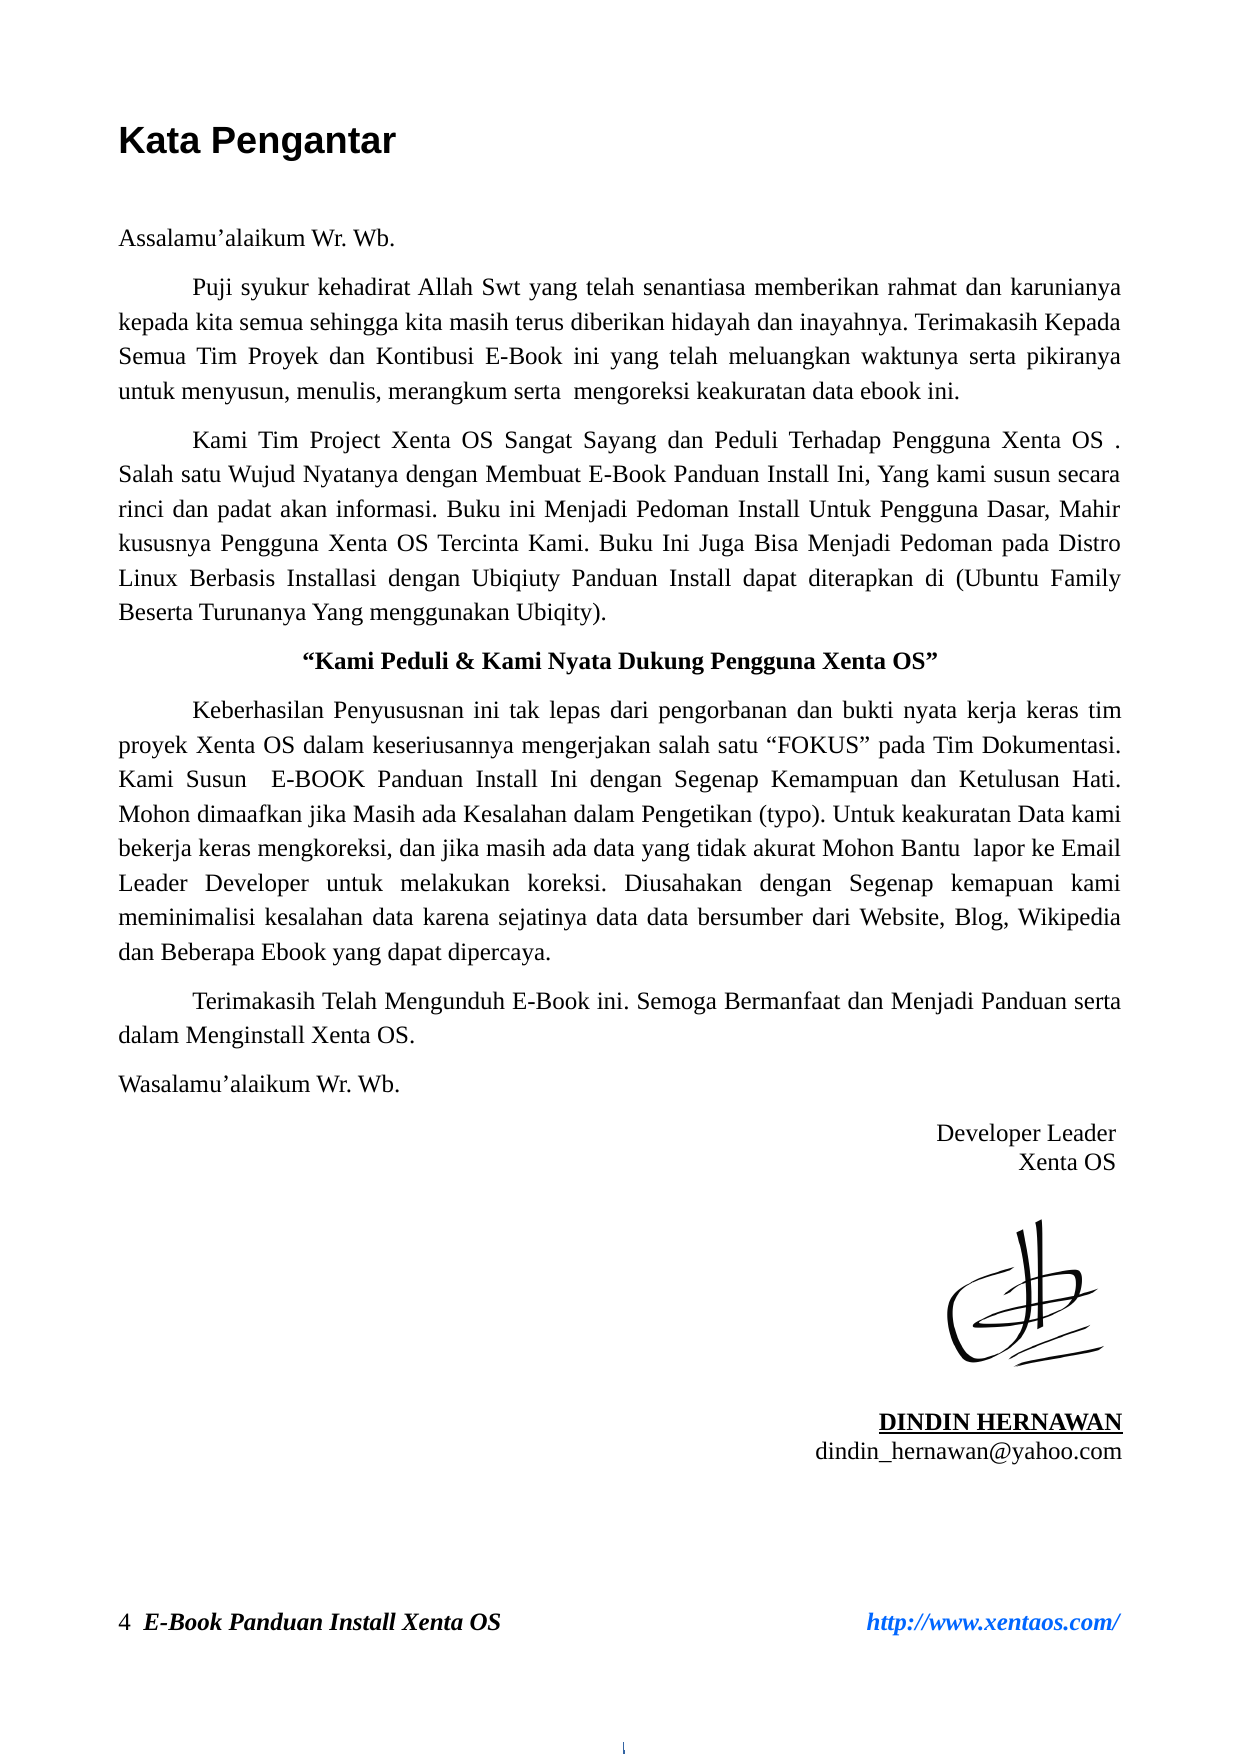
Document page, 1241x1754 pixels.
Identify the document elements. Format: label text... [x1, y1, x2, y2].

text Kami Tim Project Xenta OS Sangat Sayang dan Peduli Terhadap Pengguna Xenta OS . Salah satu Wujud Nyatanya dengan Membuat E-Book Panduan Install Ini, Yang kami susun secara rinci dan padat akan informasi. Buku ini Menjadi Pedoman Install Untuk Pengguna Dasar, Mahir kususnya Pengguna Xenta OS Tercinta Kami. Buku Ini Juga Bisa Menjadi Pedoman pada Distro Linux Berbasis Installasi dengan Ubiqiuty Panduan Install dapat diterapkan di (Ubuntu Family Beserta Turunanya Yang menggunakan Ubiqity). [118, 425, 1122, 626]
text DINDIN HERNAWAN [118, 1407, 1122, 1436]
text Puji syukur kehadirat Allah Swt yang telah senantiasa memberikan rahmat dan karunianya kepada kita semua sehingga kita masih terus diberikan hidayah dan inayahnya. Terimakasih Kepada Semua Tim Proyek dan Kontibusi E-Book ini yang telah meluangkan waktunya serta pikiranya untuk menyusun, menulis, merangkum serta mengoreksi keakuratan data ebook ini. [118, 272, 1122, 404]
text Keberhasilan Penyususnan ini tak lepas dari pengorbanan dan bukti nyata kerja keras tim proyek Xenta OS dalam keseriusannya mengerjakan salah satu “FOKUS” pada Tim Dokumentasi. Kami Susun E-BOOK Panduan Install Ini dengan Segenap Kemampuan dan Ketulusan Hati. Mohon dimaafkan jika Masih ada Kesalahan dalam Pengetikan (typo). Untuk keakuratan Data kami bekerja keras mengkoreksi, dan jika masih ada data yang tidak akurat Mohon Bantu lapor ke Email Leader Developer untuk melakukan koreksi. Diusahakan dengan Segenap kemapuan kami meminimalisi kesalahan data karena sejatinya data data bersumber dari Website, Blog, Wikipedia dan Beberapa Ebook yang dapat dipercaya. [118, 695, 1122, 966]
text Developer Leader [118, 1118, 1122, 1147]
text Wasalamu’alaikum Wr. Wb. [118, 1069, 1122, 1098]
picture [941, 1207, 1112, 1379]
subtitle Kata Pengantar [118, 118, 1122, 162]
text dindin_hernawan@yahoo.com [118, 1436, 1122, 1465]
text Xenta OS [118, 1147, 1122, 1176]
text Assalamu’alaikum Wr. Wb. [118, 223, 1122, 252]
text Terimakasih Telah Mengunduh E-Book ini. Semoga Bermanfaat dan Menjadi Panduan serta dalam Menginstall Xenta OS. [118, 986, 1122, 1049]
text “Kami Peduli & Kami Nyata Dukung Pengguna Xenta OS” [118, 646, 1122, 675]
